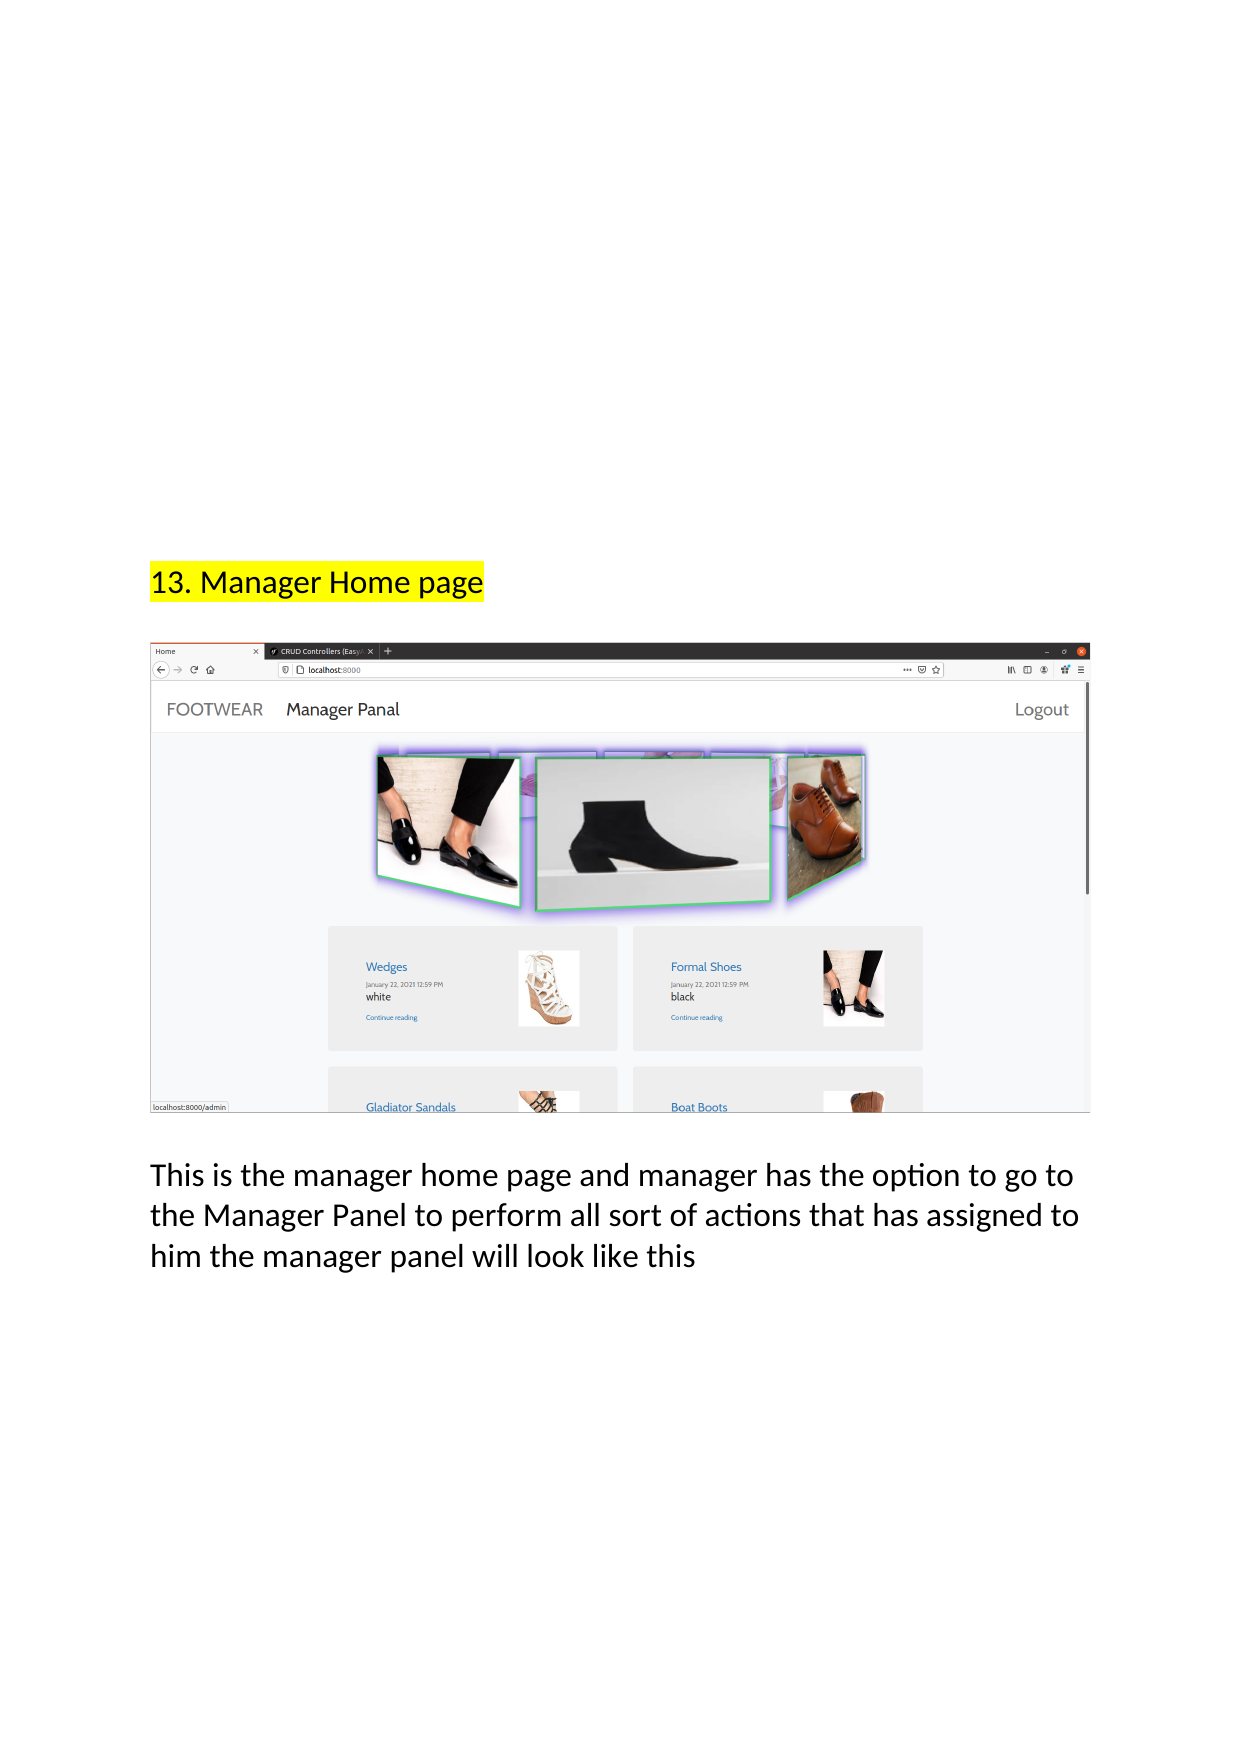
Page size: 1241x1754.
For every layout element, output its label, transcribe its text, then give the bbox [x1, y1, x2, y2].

list This is the manager home page and manager has the option to go to the Manager Panel to perform all sort of actions that has assigned to him the manager panel will look like this [150, 1154, 1090, 1276]
list 13. Manager Home page [150, 561, 1090, 602]
picture [150, 642, 1091, 1113]
